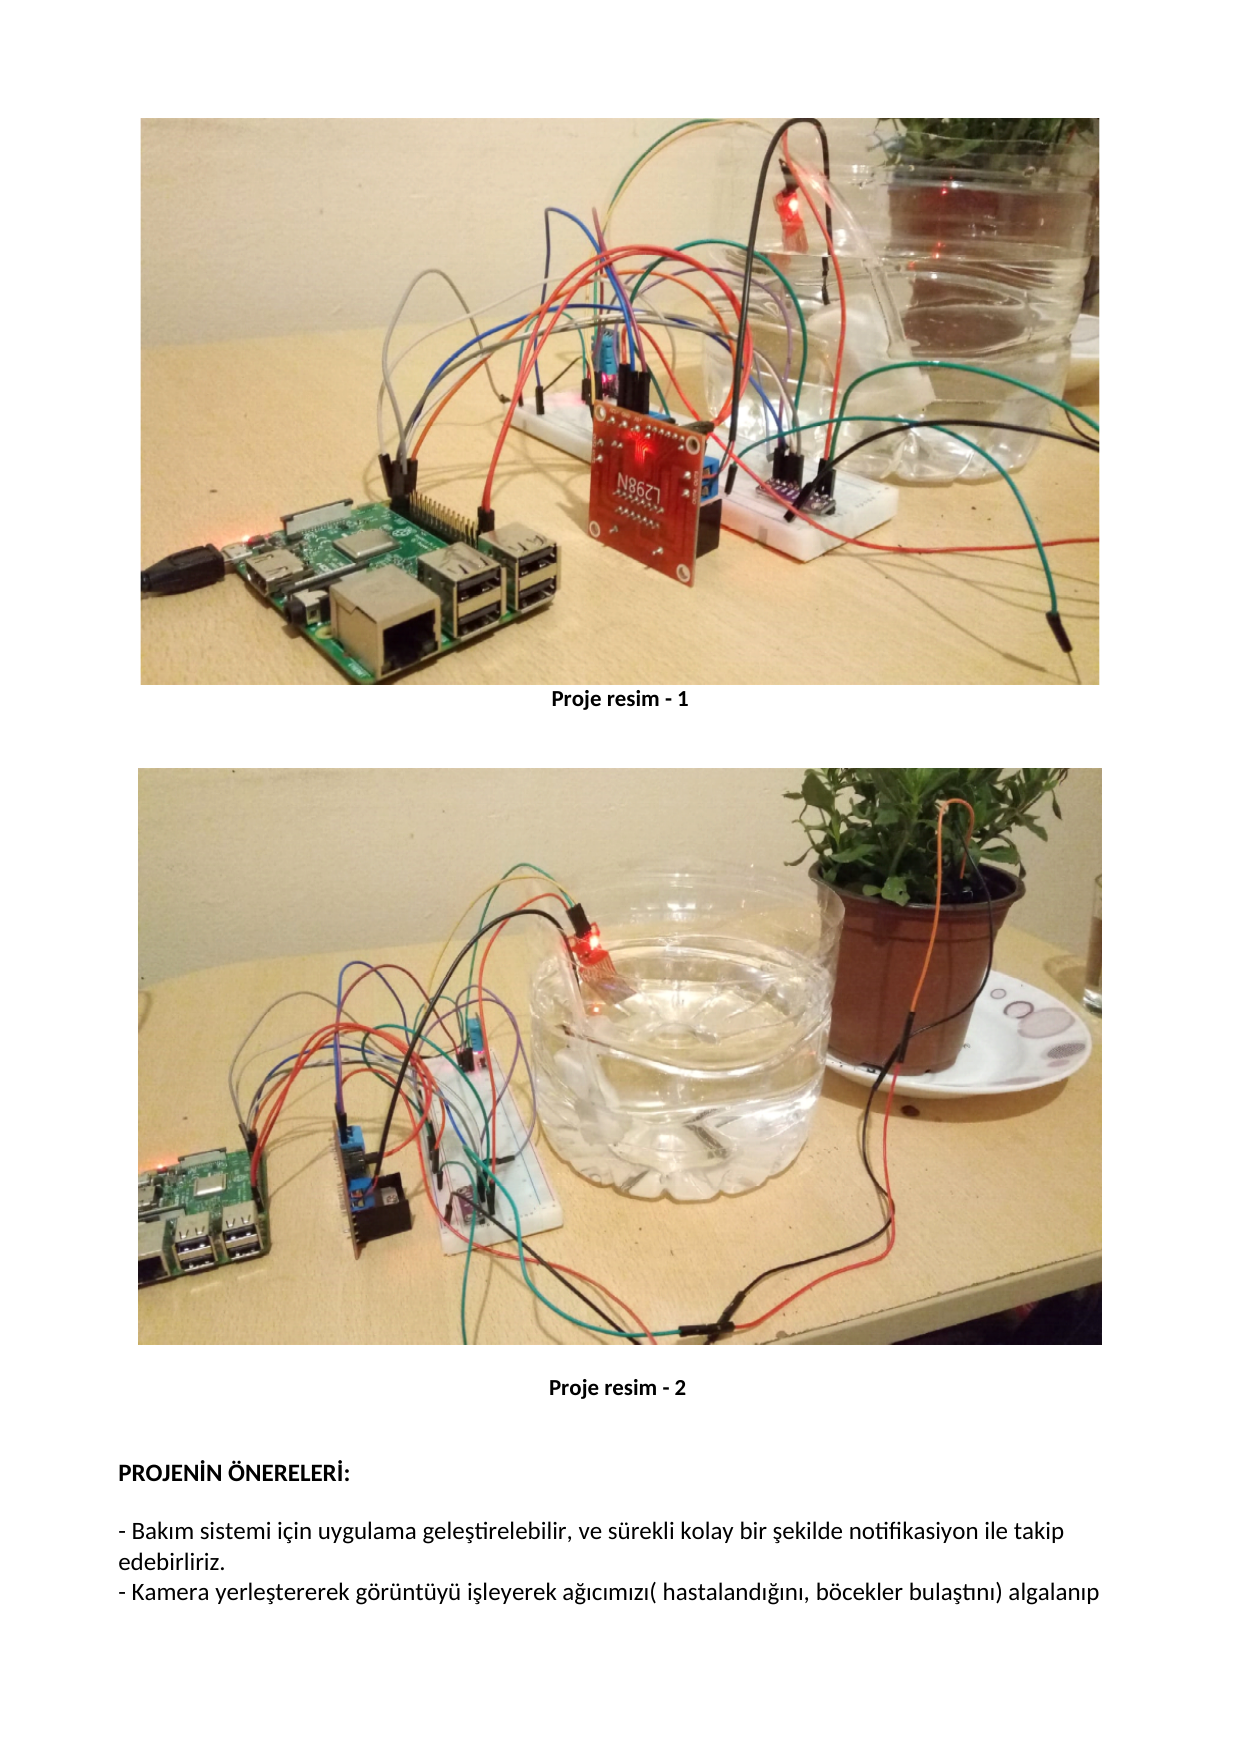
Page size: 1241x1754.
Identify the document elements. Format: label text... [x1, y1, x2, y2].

text Proje resim - 1 [118, 684, 1122, 712]
text - Bakım sistemi için uygulama geleştirelebilir, ve sürekli kolay bir şekilde notifikasiyon ile takip edebirliriz. [118, 1515, 1122, 1576]
text Proje resim - 2 [118, 1373, 1122, 1401]
text PROJENİN ÖNERELERİ: [118, 1457, 1122, 1487]
text - Kamera yerleştererek görüntüyü işleyerek ağıcımızı( hastalandığını, böcekler bulaştını) algalanıp [118, 1576, 1122, 1607]
